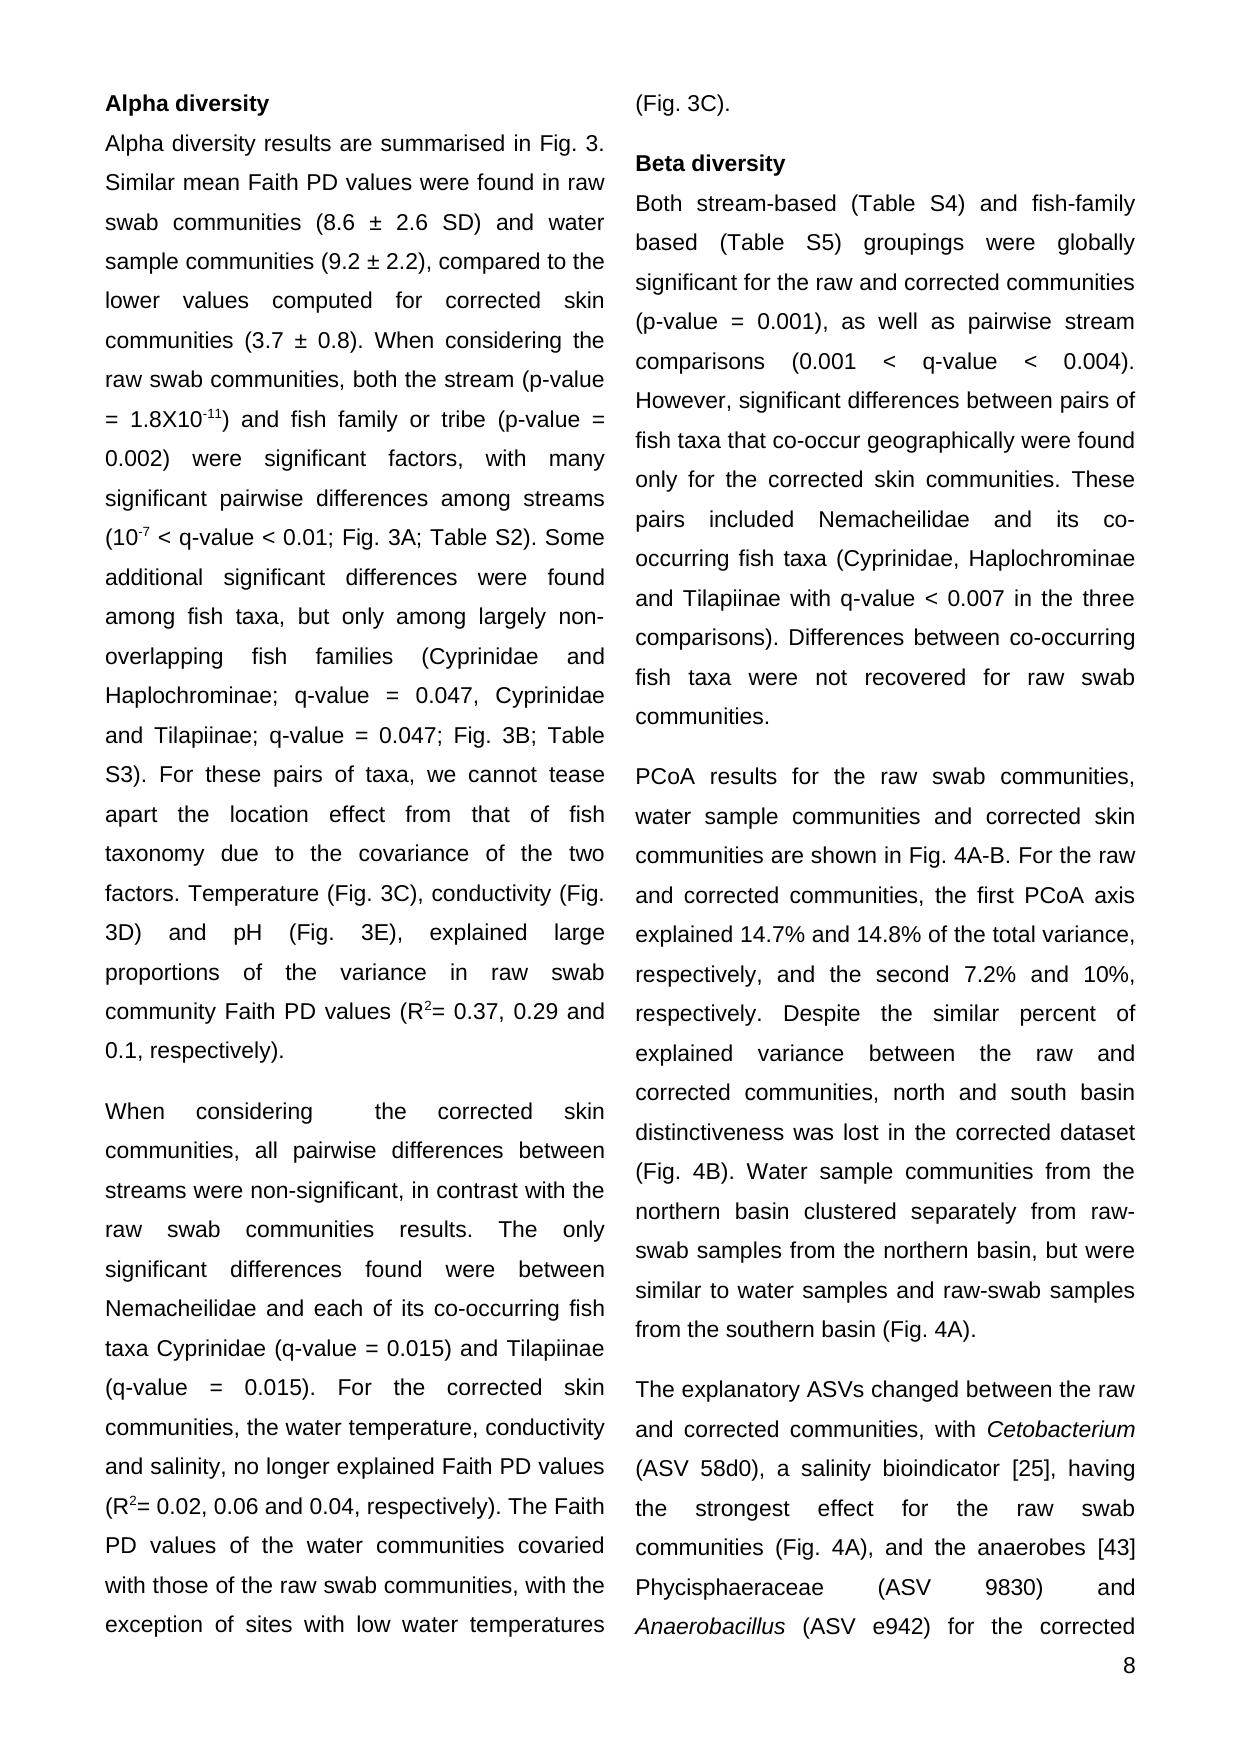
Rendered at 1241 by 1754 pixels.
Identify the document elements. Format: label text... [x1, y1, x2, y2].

text Alpha diversity results are summarised in Fig. 3. Similar mean Faith PD values were found in raw swab communities (8.6 ± 2.6 SD) and water sample communities (9.2 ± 2.2), compared to the lower values computed for corrected skin communities (3.7 ± 0.8). When considering the raw swab communities, both the stream (p-value = 1.8X10-11) and fish family or tribe (p-value = 0.002) were significant factors, with many significant pairwise differences among streams (10-7 < q-value < 0.01; Fig. 3A; Table S2). Some additional significant differences were found among fish taxa, but only among largely non-overlapping fish families (Cyprinidae and Haplochrominae; q-value = 0.047, Cyprinidae and Tilapiinae; q-value = 0.047; Fig. 3B; Table S3). For these pairs of taxa, we cannot tease apart the location effect from that of fish taxonomy due to the covariance of the two factors. Temperature (Fig. 3C), conductivity (Fig. 3D) and pH (Fig. 3E), explained large proportions of the variance in raw swab community Faith PD values (R2= 0.37, 0.29 and 0.1, respectively). [105, 129, 605, 1064]
text Beta diversity [635, 150, 1136, 177]
text The explanatory ASVs changed between the raw and corrected communities, with Cetobacterium (ASV 58d0), a salinity bioindicator [25], having the strongest effect for the raw swab communities (Fig. 4A), and the anaerobes [43] Phycisphaeraceae (ASV 9830) and Anaerobacillus (ASV e942) for the corrected [635, 1376, 1136, 1639]
text PCoA results for the raw swab communities, water sample communities and corrected skin communities are shown in Fig. 4A-B. For the raw and corrected communities, the first PCoA axis explained 14.7% and 14.8% of the total variance, respectively, and the second 7.2% and 10%, respectively. Despite the similar percent of explained variance between the raw and corrected communities, north and south basin distinctiveness was lost in the corrected dataset (Fig. 4B). Water sample communities from the northern basin clustered separately from raw-swab samples from the northern basin, but were similar to water samples and raw-swab samples from the southern basin (Fig. 4A). [635, 763, 1136, 1342]
text (Fig. 3C). [635, 90, 1136, 116]
text Alpha diversity [105, 90, 605, 116]
text When considering the corrected skin communities, all pairwise differences between streams were non-significant, in contrast with the raw swab communities results. The only significant differences found were between Nemacheilidae and each of its co-occurring fish taxa Cyprinidae (q-value = 0.015) and Tilapiinae (q-value = 0.015). For the corrected skin communities, the water temperature, conductivity and salinity, no longer explained Faith PD values (R2= 0.02, 0.06 and 0.04, respectively). The Faith PD values of the water communities covaried with those of the raw swab communities, with the exception of sites with low water temperatures [105, 1098, 605, 1637]
text Both stream-based (Table S4) and fish-family based (Table S5) groupings were globally significant for the raw and corrected communities (p-value = 0.001), as well as pairwise stream comparisons (0.001 < q-value < 0.004). However, significant differences between pairs of fish taxa that co-occur geographically were found only for the corrected skin communities. These pairs included Nemacheilidae and its co-occurring fish taxa (Cyprinidae, Haplochrominae and Tilapiinae with q-value < 0.007 in the three comparisons). Differences between co-occurring fish taxa were not recovered for raw swab communities. [635, 190, 1136, 729]
